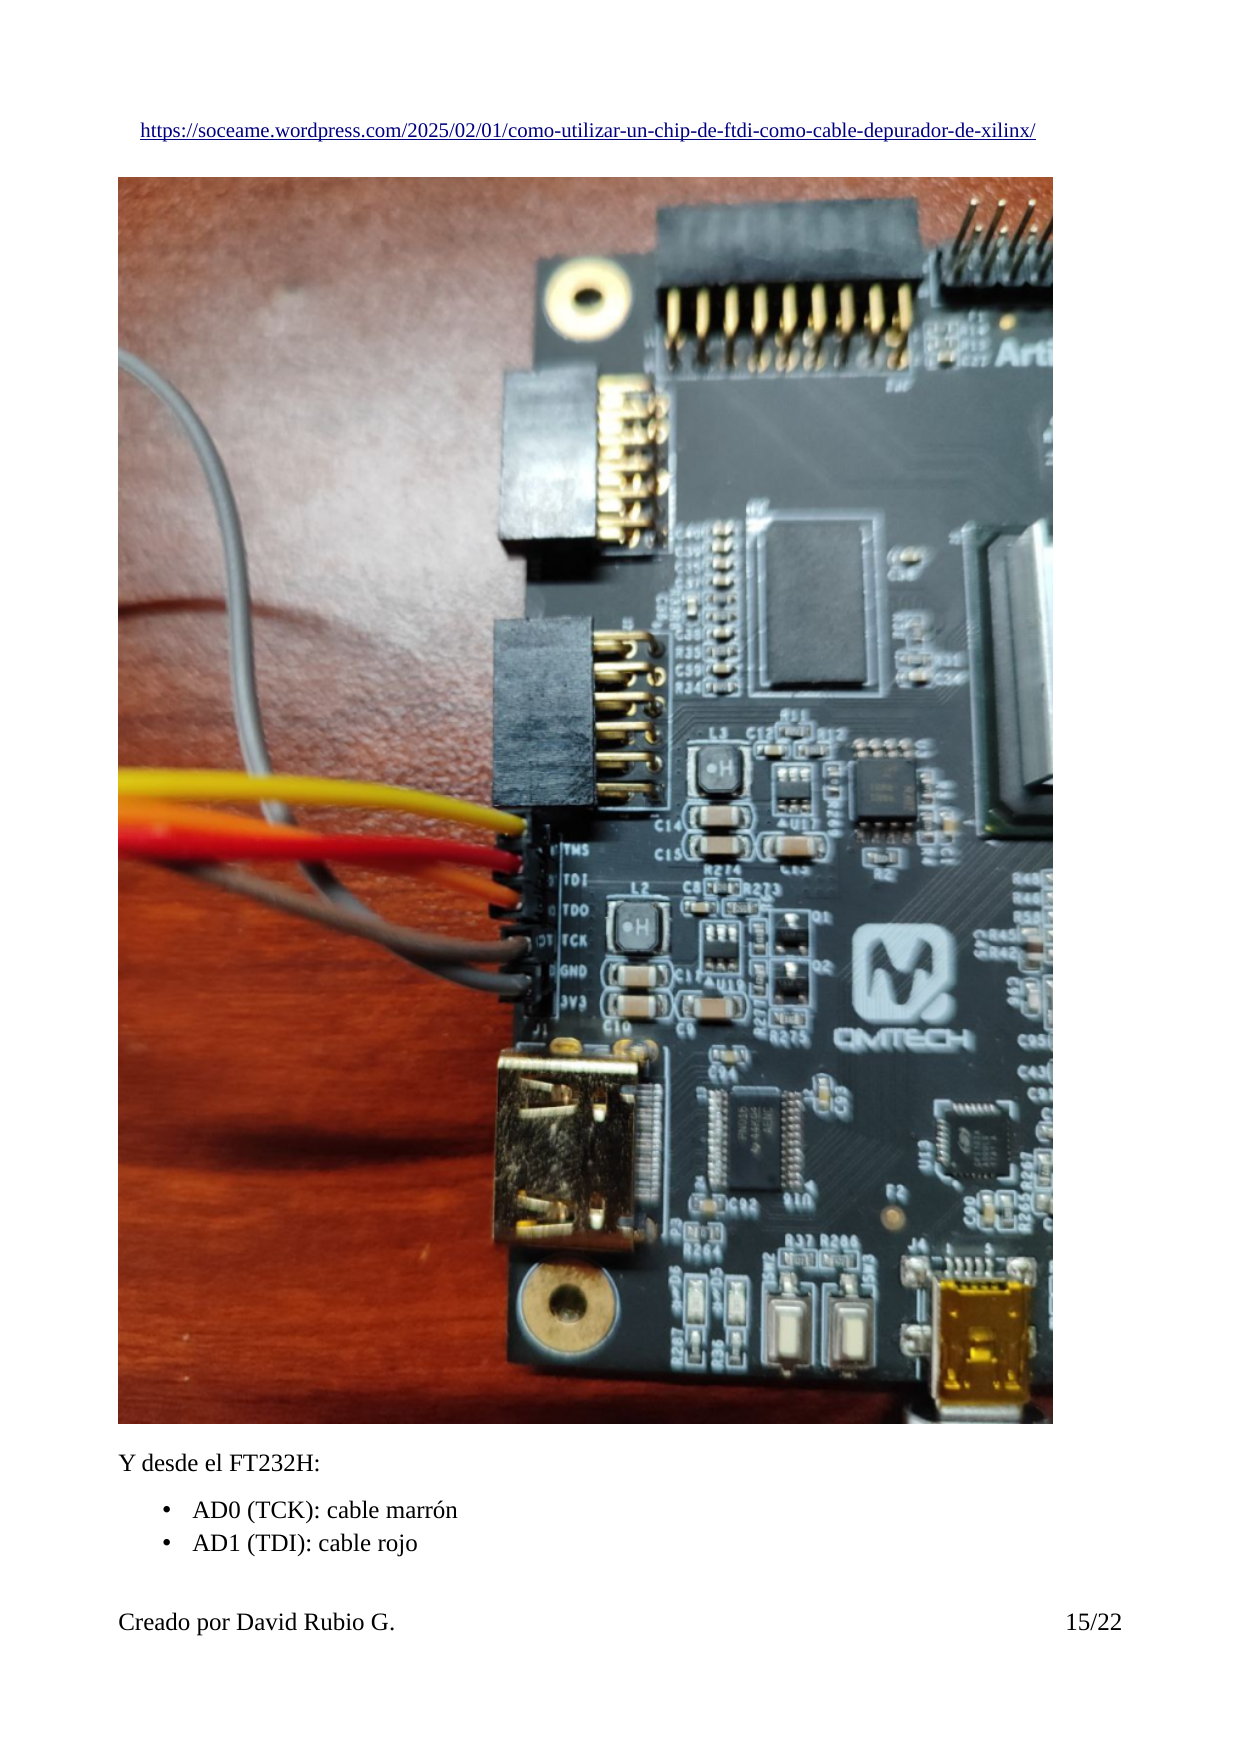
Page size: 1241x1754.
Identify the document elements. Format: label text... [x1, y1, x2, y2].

list AD1 (TDI): cable rojo [162, 1528, 1122, 1557]
picture [118, 177, 1053, 1424]
list AD0 (TCK): cable marrón [162, 1495, 1122, 1524]
text Y desde el FT232H: [118, 1448, 1122, 1476]
